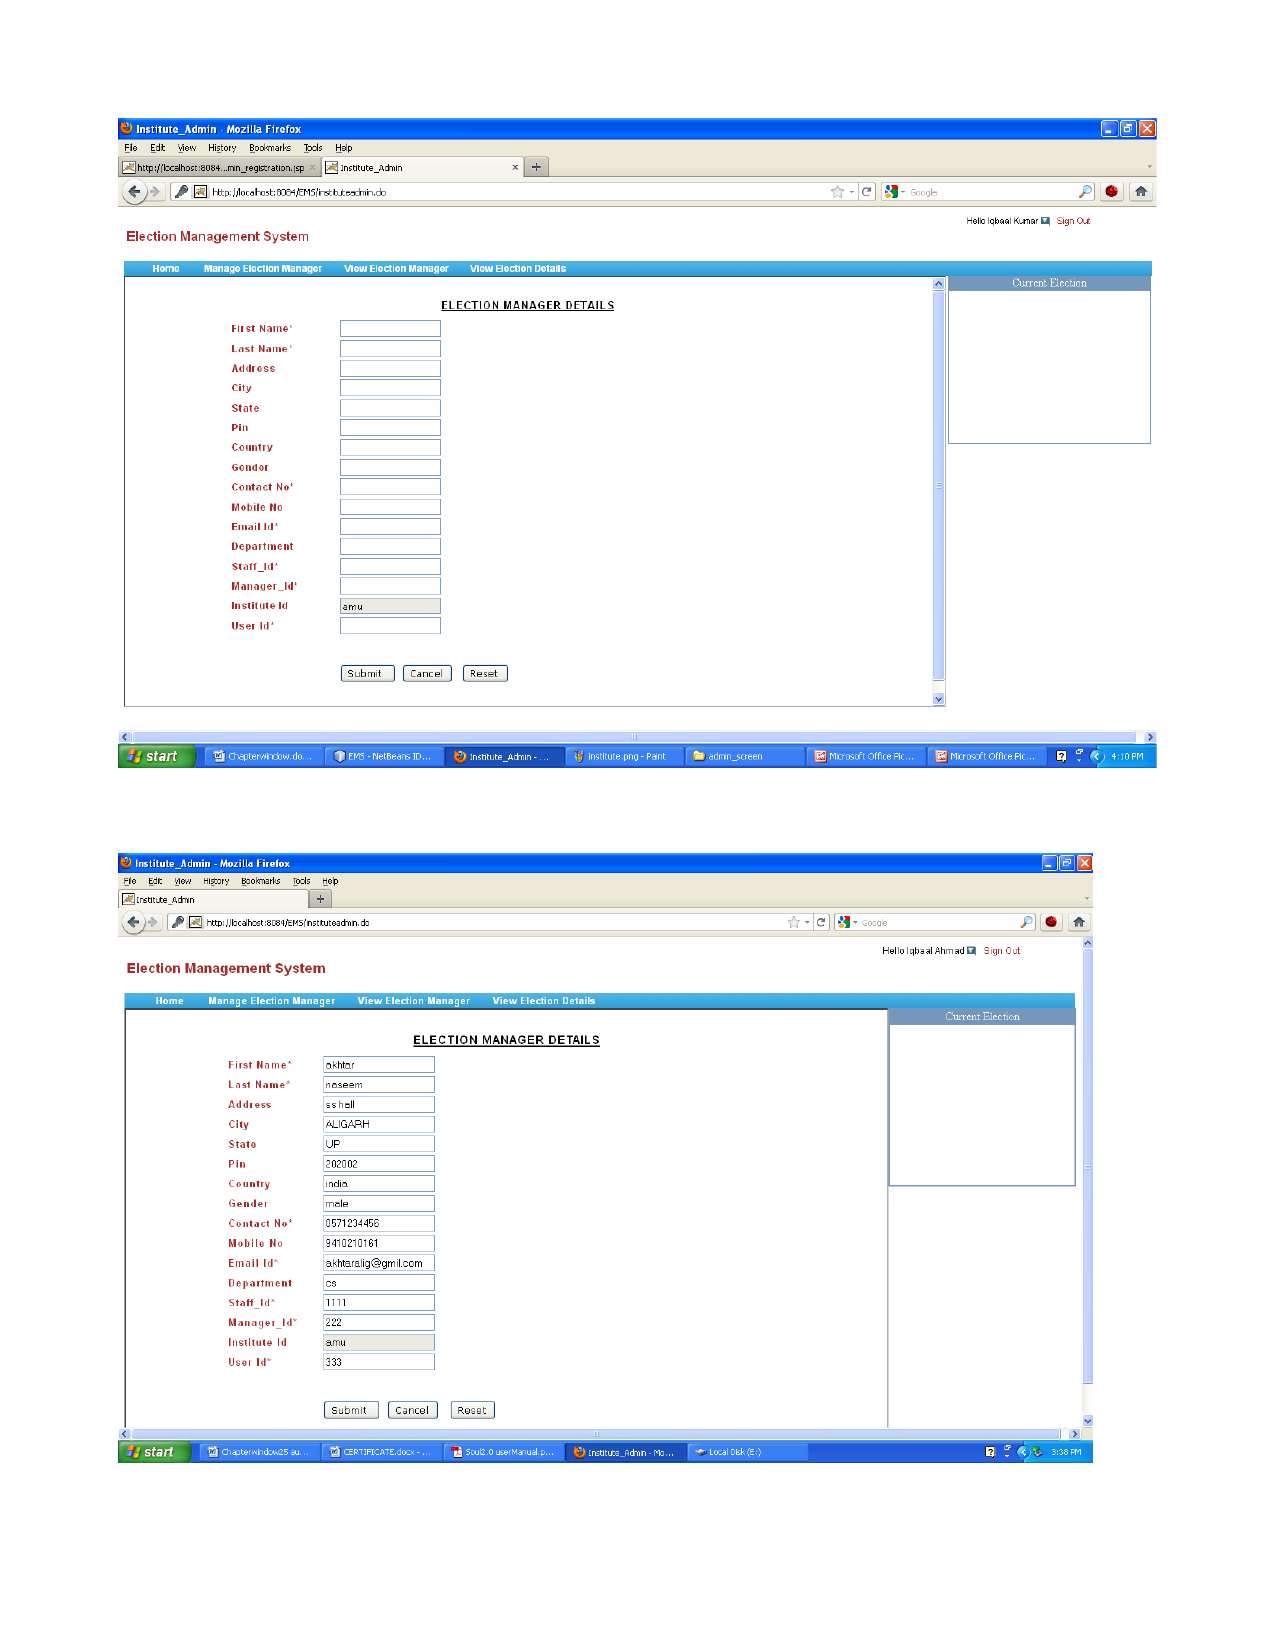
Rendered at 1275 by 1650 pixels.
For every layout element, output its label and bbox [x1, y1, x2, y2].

picture [118, 853, 1093, 1463]
picture [118, 118, 1157, 768]
